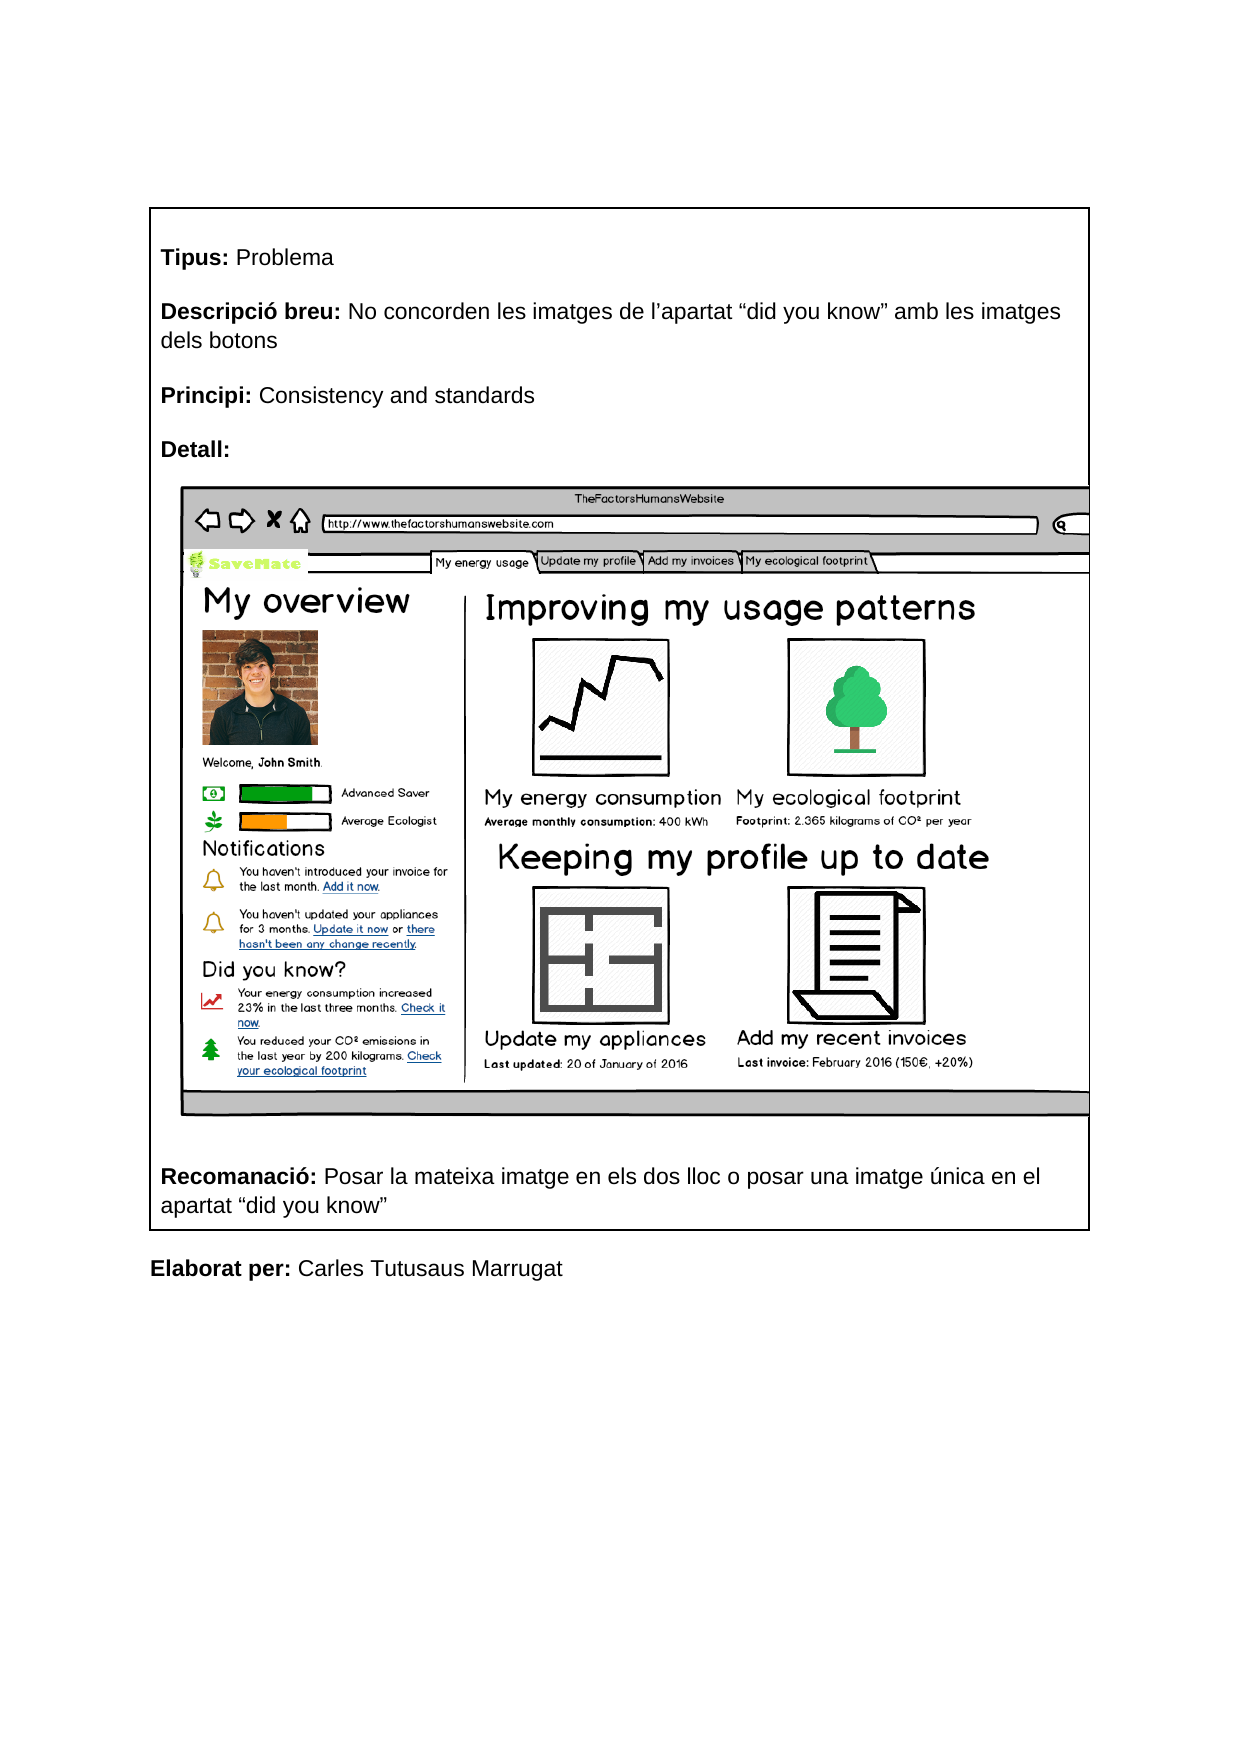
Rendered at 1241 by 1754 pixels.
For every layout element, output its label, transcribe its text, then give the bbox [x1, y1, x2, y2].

text Elaborat per: Carles Tutusaus Marrugat [150, 1256, 1091, 1282]
table_header Tipus: Problema Descripció breu: No concorden les imatges de l’apartat “did you know” amb les imatges dels botons Principi: Consistency and standards Detall: Recomanació: Posar la mateixa imatge en els dos lloc o posar una imatge única en el apartat “did you know” [151, 209, 1088, 1229]
picture [179, 485, 1089, 1117]
